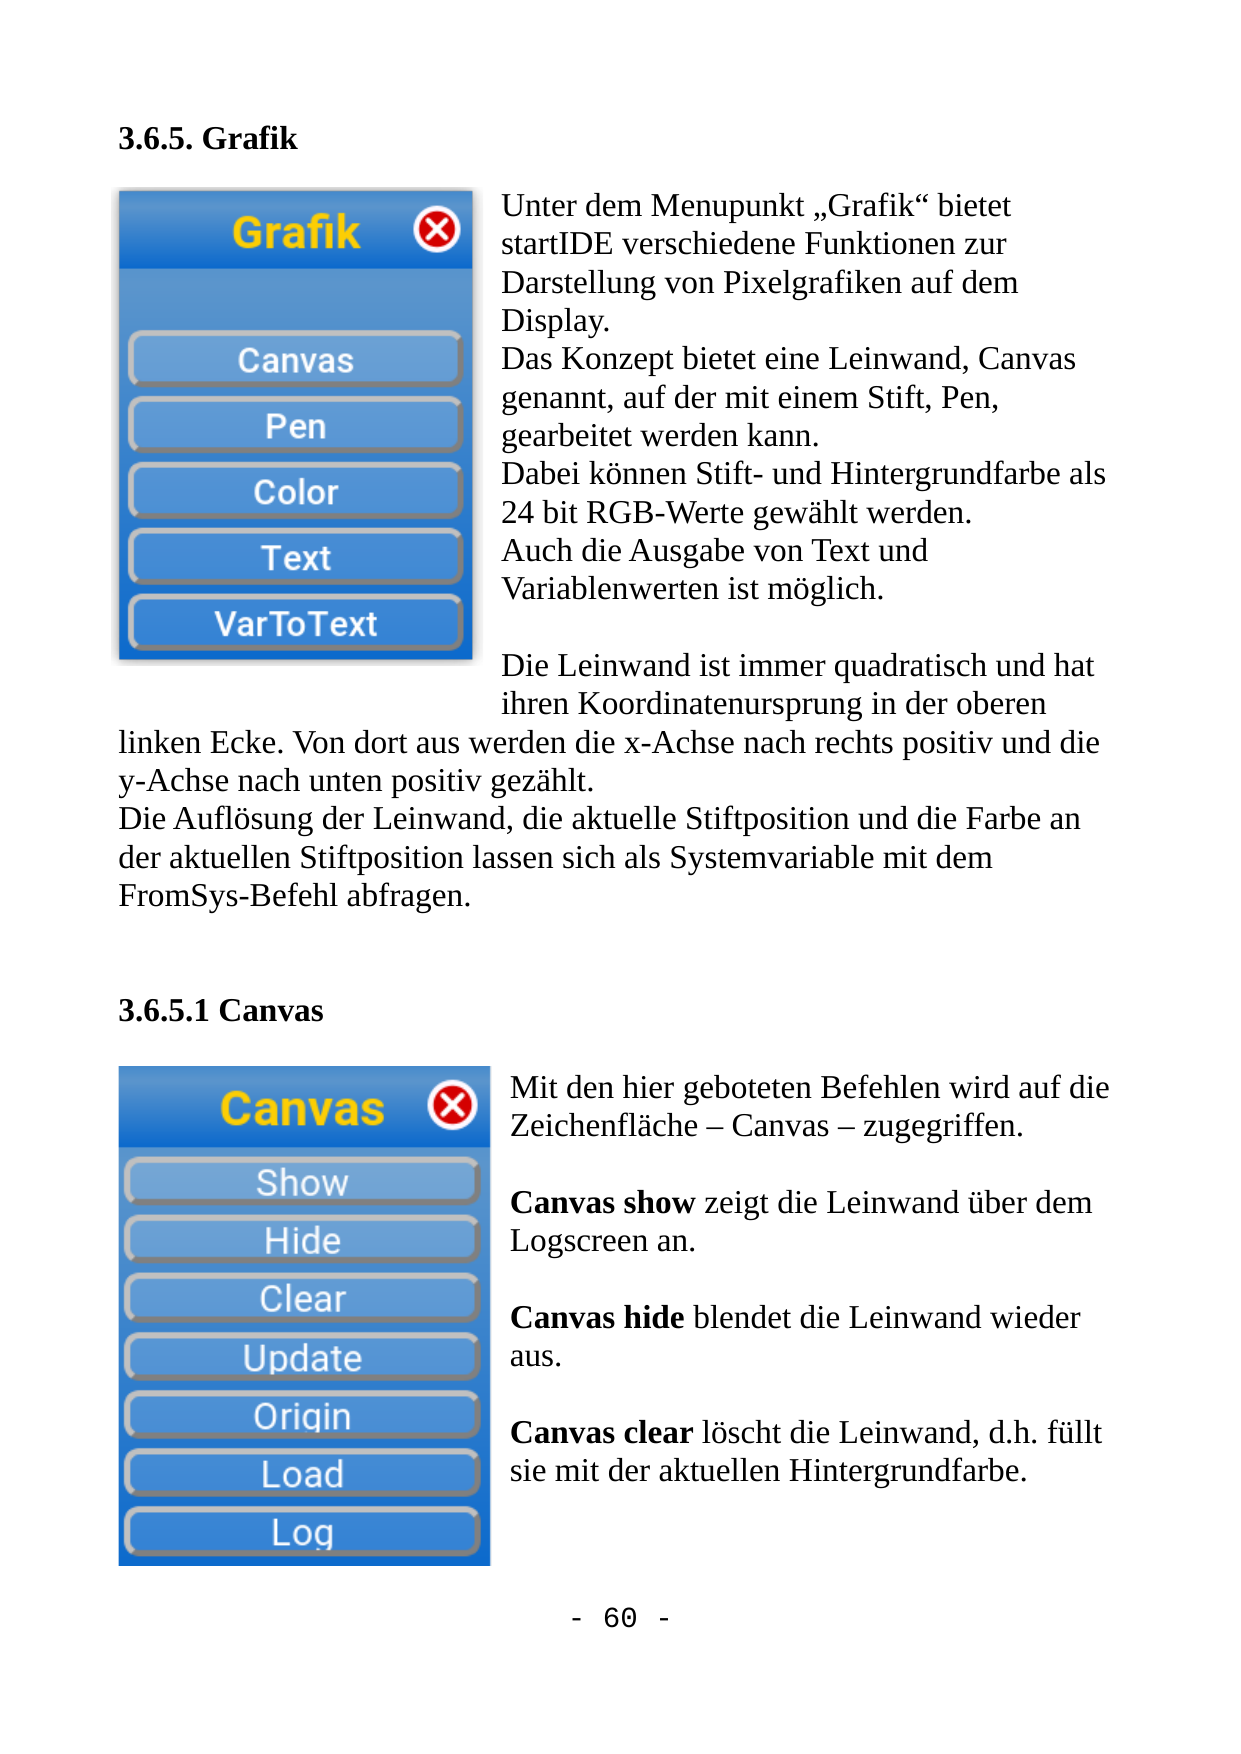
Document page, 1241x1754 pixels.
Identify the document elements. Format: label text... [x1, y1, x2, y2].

text Dabei können Stift- und Hintergrundfarbe als 24 bit RGB-Werte gewählt werden. [484, 453, 1122, 530]
text Mit den hier geboteten Befehlen wird auf die Zeichenfläche – Canvas – zugegriffen. [492, 1067, 1122, 1143]
picture [111, 187, 484, 666]
picture [118, 1066, 492, 1566]
text Canvas clear löscht die Leinwand, d.h. füllt sie mit der aktuellen Hintergrundfarbe. [492, 1412, 1122, 1488]
text 3.6.5.1 Canvas [118, 990, 1122, 1028]
text Die Leinwand ist immer quadratisch und hat ihren Koordinatenursprung in der oberen linken Ecke. Von dort aus werden die x-Achse nach rechts positiv und die y-Achse nach unten positiv gezählt. [118, 645, 1122, 798]
text Canvas hide blendet die Leinwand wieder aus. [492, 1297, 1122, 1373]
text Die Auflösung der Leinwand, die aktuelle Stiftposition und die Farbe an der aktuellen Stiftposition lassen sich als Systemvariable mit dem FromSys-Befehl abfragen. [118, 798, 1122, 913]
text Das Konzept bietet eine Leinwand, Canvas genannt, auf der mit einem Stift, Pen, gearbeitet werden kann. [484, 338, 1122, 453]
text 3.6.5. Grafik [118, 118, 1122, 156]
text Auch die Ausgabe von Text und Variablenwerten ist möglich. [484, 530, 1122, 607]
text Canvas show zeigt die Leinwand über dem Logscreen an. [492, 1182, 1122, 1258]
text Unter dem Menupunkt „Grafik“ bietet startIDE verschiedene Funktionen zur Darstellung von Pixelgrafiken auf dem Display. [118, 185, 1122, 338]
